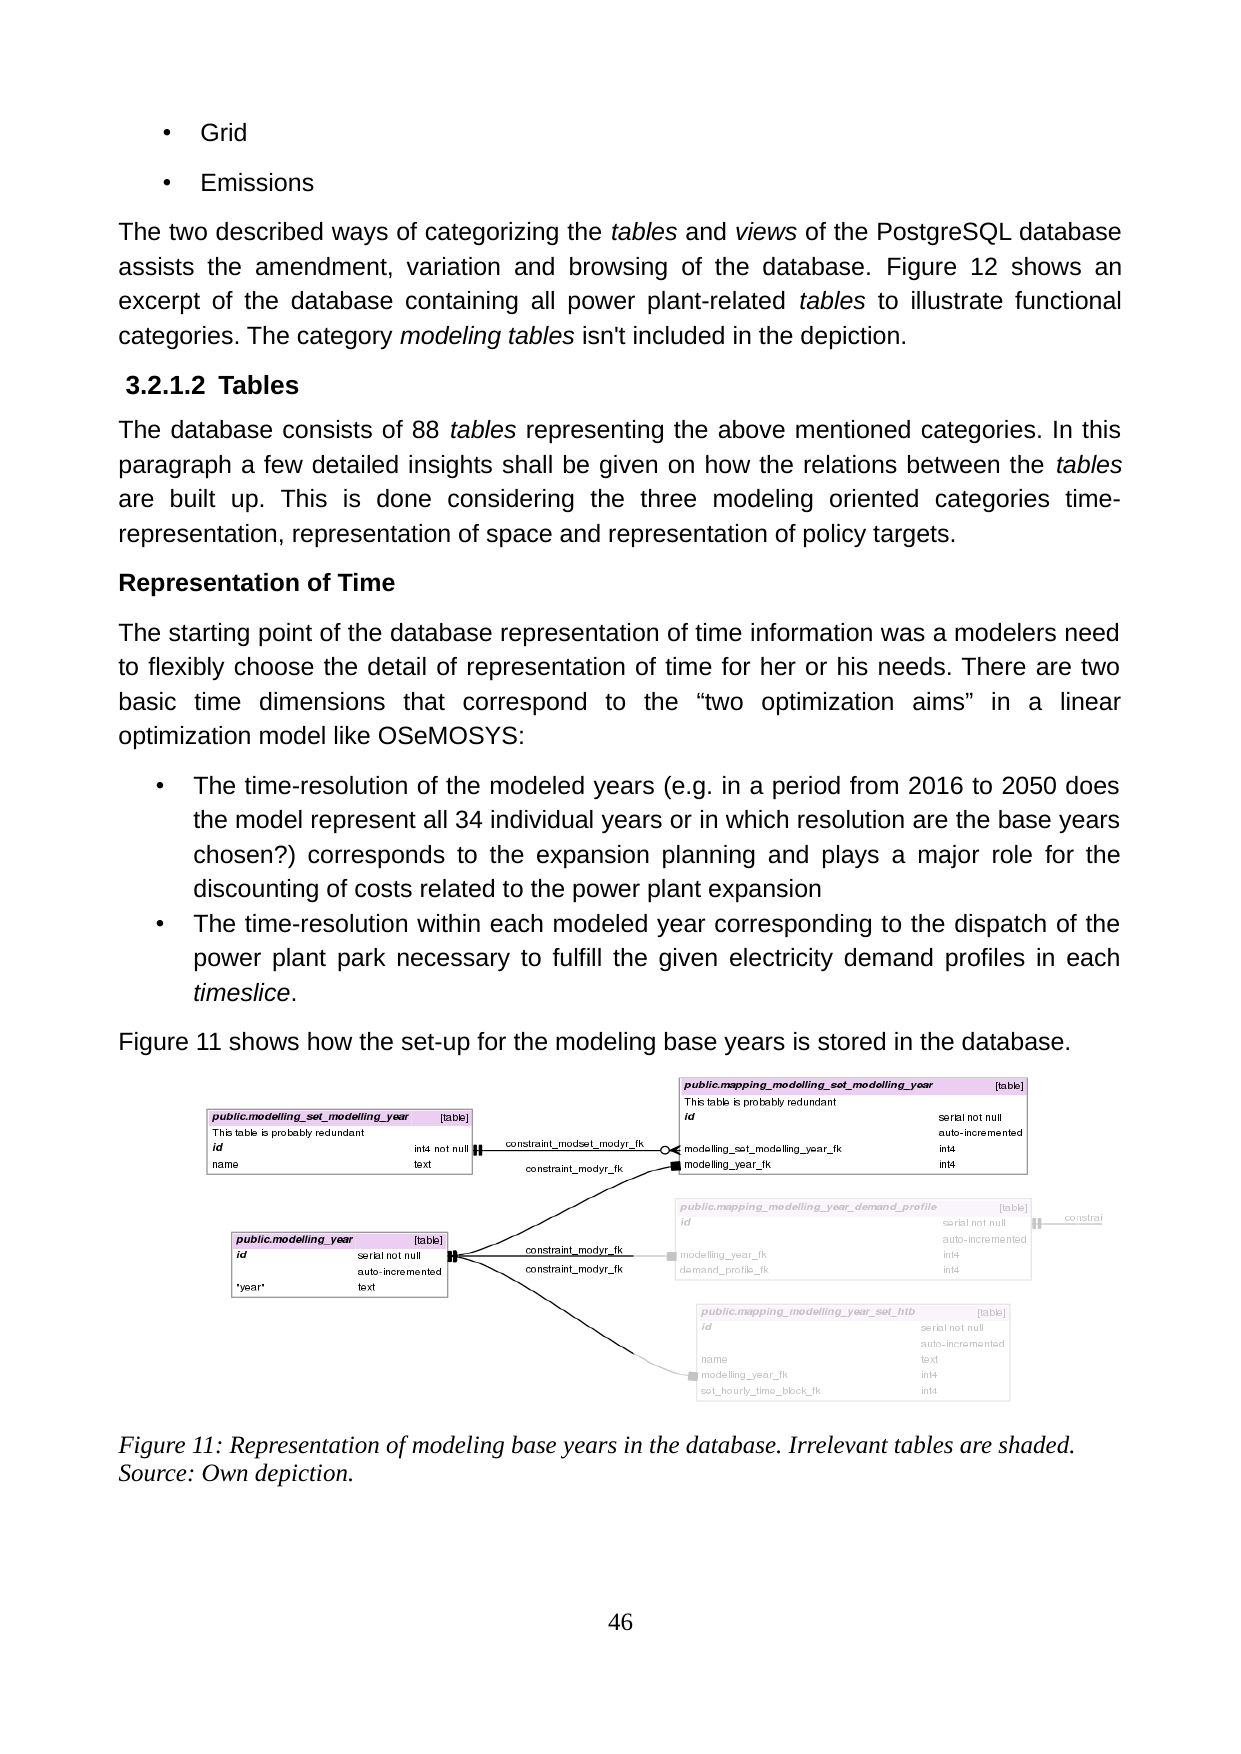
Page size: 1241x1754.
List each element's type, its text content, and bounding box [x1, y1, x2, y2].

text Representation of Time [118, 568, 1122, 597]
list Emissions [163, 168, 1122, 197]
text The database consists of 88 tables representing the above mentioned categories. In this paragraph a few detailed insights shall be given on how the relations between the tables are built up. This is done considering the three modeling oriented categories time-representation, representation of space and representation of policy targets. [118, 415, 1122, 548]
text The two described ways of categorizing the tables and views of the PostgreSQL database assists the amendment, variation and browsing of the database. Figure 12 shows an excerpt of the database containing all power plant-related tables to illustrate functional categories. The category modeling tables isn't included in the depiction. [118, 217, 1122, 349]
picture [191, 1068, 1103, 1430]
subtitle Tables [118, 370, 1122, 400]
list The time-resolution within each modeled year corresponding to the dispatch of the power plant park necessary to fulfill the given electricity demand profiles in each timeslice. [156, 909, 1122, 1007]
text Figure 11 shows how the set-up for the modeling base years is stored in the database. [118, 1027, 1122, 1056]
text Figure 11: Representation of modeling base years in the database. Irrelevant tables are shaded. Source: Own depiction. [118, 1089, 1122, 1487]
text The starting point of the database representation of time information was a modelers need to flexibly choose the detail of representation of time for her or his needs. There are two basic time dimensions that correspond to the “two optimization aims” in a linear optimization model like OSeMOSYS: [118, 618, 1122, 750]
list The time-resolution of the modeled years (e.g. in a period from 2016 to 2050 does the model represent all 34 individual years or in which resolution are the base years chosen?) corresponds to the expansion planning and plays a major role for the discounting of costs related to the power plant expansion [156, 771, 1122, 903]
list Grid [163, 118, 1122, 147]
